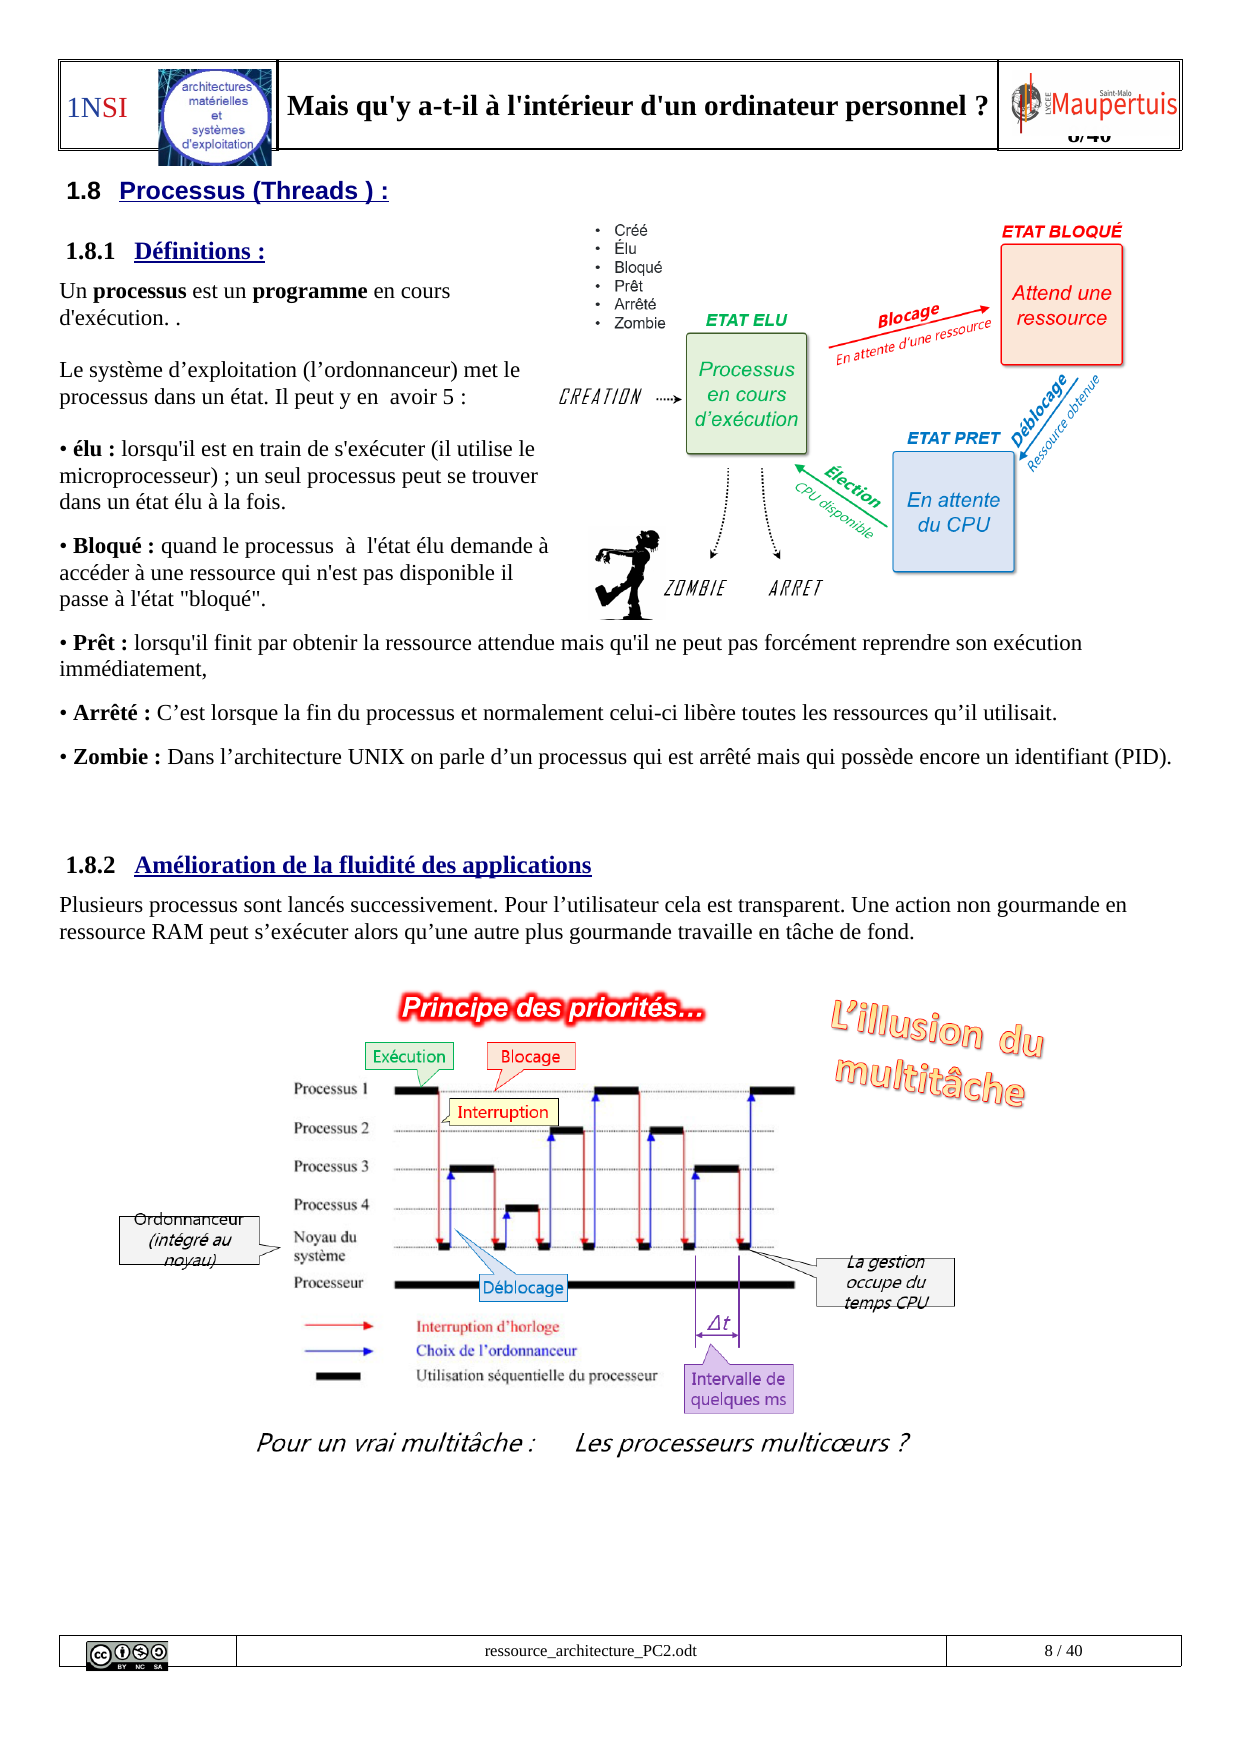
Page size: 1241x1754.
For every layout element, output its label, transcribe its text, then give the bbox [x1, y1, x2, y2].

text • Bloqué : quand le processus à l'état élu demande à accéder à une ressource qui n'est pas disponible il passe à l'état "bloqué". [59, 532, 550, 611]
subtitle Processus (Threads ) : [59, 176, 1181, 205]
picture [111, 974, 1050, 1458]
text [1137, 435, 1181, 514]
text • Arrêté : C’est lorsque la fin du processus et normalement celui-ci libère toutes les ressources qu’il utilisait. [59, 699, 1181, 726]
picture [550, 207, 1137, 620]
text • élu : lorsqu'il est en train de s'exécuter (il utilise le microprocesseur) ; un seul processus peut se trouver dans un état élu à la fois. [59, 435, 550, 514]
subtitle Amélioration de la fluidité des applications [59, 850, 1181, 879]
text • Prêt : lorsqu'il finit par obtenir la ressource attendue mais qu'il ne peut pas forcément reprendre son exécution immédiatement, [59, 629, 1181, 682]
text Le système d’exploitation (l’ordonnanceur) met le processus dans un état. Il peut y en avoir 5 : [59, 356, 550, 409]
text Plusieurs processus sont lancés successivement. Pour l’utilisateur cela est transparent. Une action non gourmande en ressource RAM peut s’exécuter alors qu’une autre plus gourmande travaille en tâche de fond. [59, 892, 1181, 944]
text [1137, 277, 1181, 330]
text • Zombie : Dans l’architecture UNIX on parle d’un processus qui est arrêté mais qui possède encore un identifiant (PID). [59, 743, 1181, 770]
text [1137, 532, 1181, 611]
subtitle Définitions : [59, 236, 550, 265]
text [1137, 356, 1181, 409]
subtitle [1137, 236, 1181, 265]
picture [158, 69, 272, 166]
picture [1011, 70, 1179, 136]
text Un processus est un programme en cours d'exécution. . [59, 277, 550, 330]
picture [86, 1641, 169, 1672]
